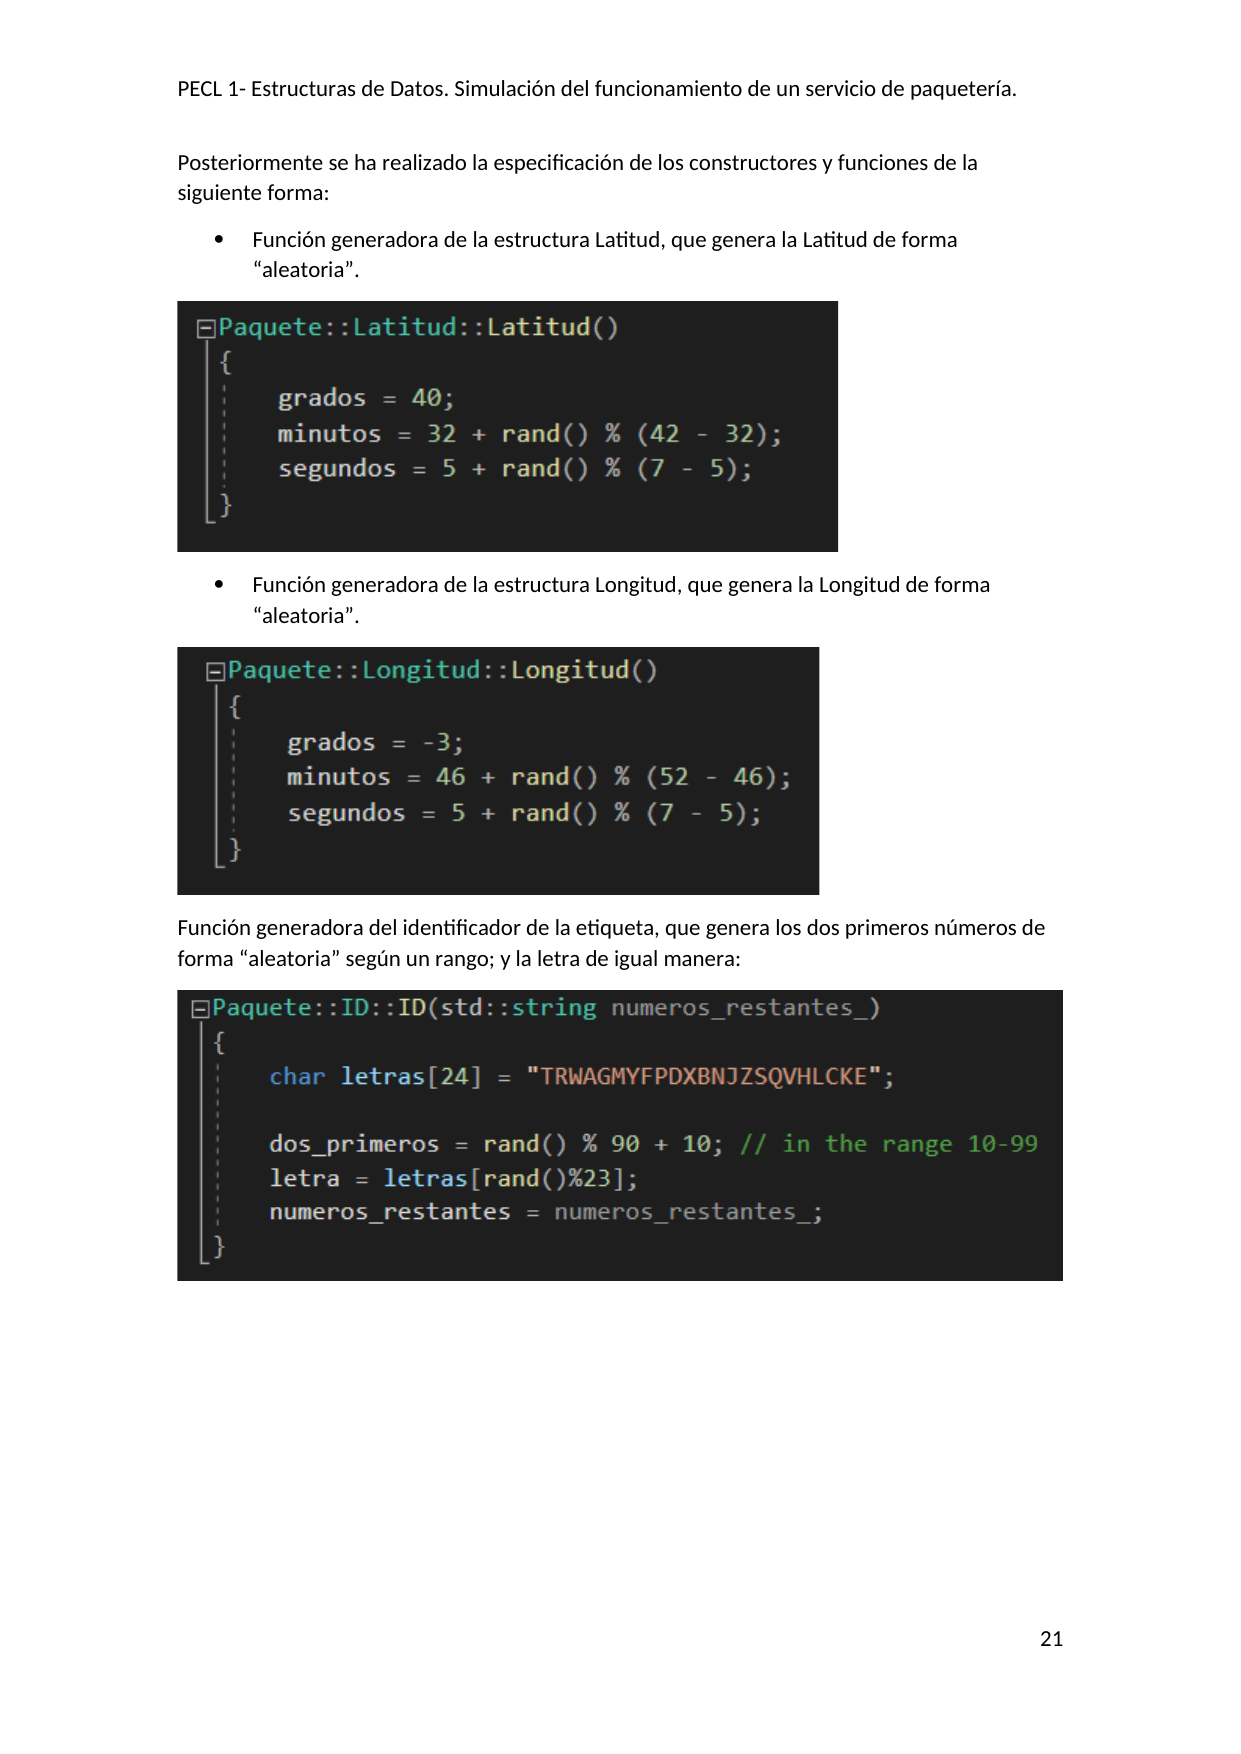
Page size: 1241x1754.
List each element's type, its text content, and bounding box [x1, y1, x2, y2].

picture [177, 990, 1063, 1281]
picture [177, 301, 839, 552]
list Función generadora de la estructura Longitud, que genera la Longitud de forma “aleatoria”. [215, 571, 1063, 629]
text Posteriormente se ha realizado la especificación de los constructores y funciones de la siguiente forma: [177, 148, 1063, 206]
text Función generadora del identificador de la etiqueta, que genera los dos primeros números de forma “aleatoria” según un rango; y la letra de igual manera: [177, 913, 1063, 972]
picture [177, 647, 820, 895]
list Función generadora de la estructura Latitud, que genera la Latitud de forma “aleatoria”. [215, 225, 1063, 283]
